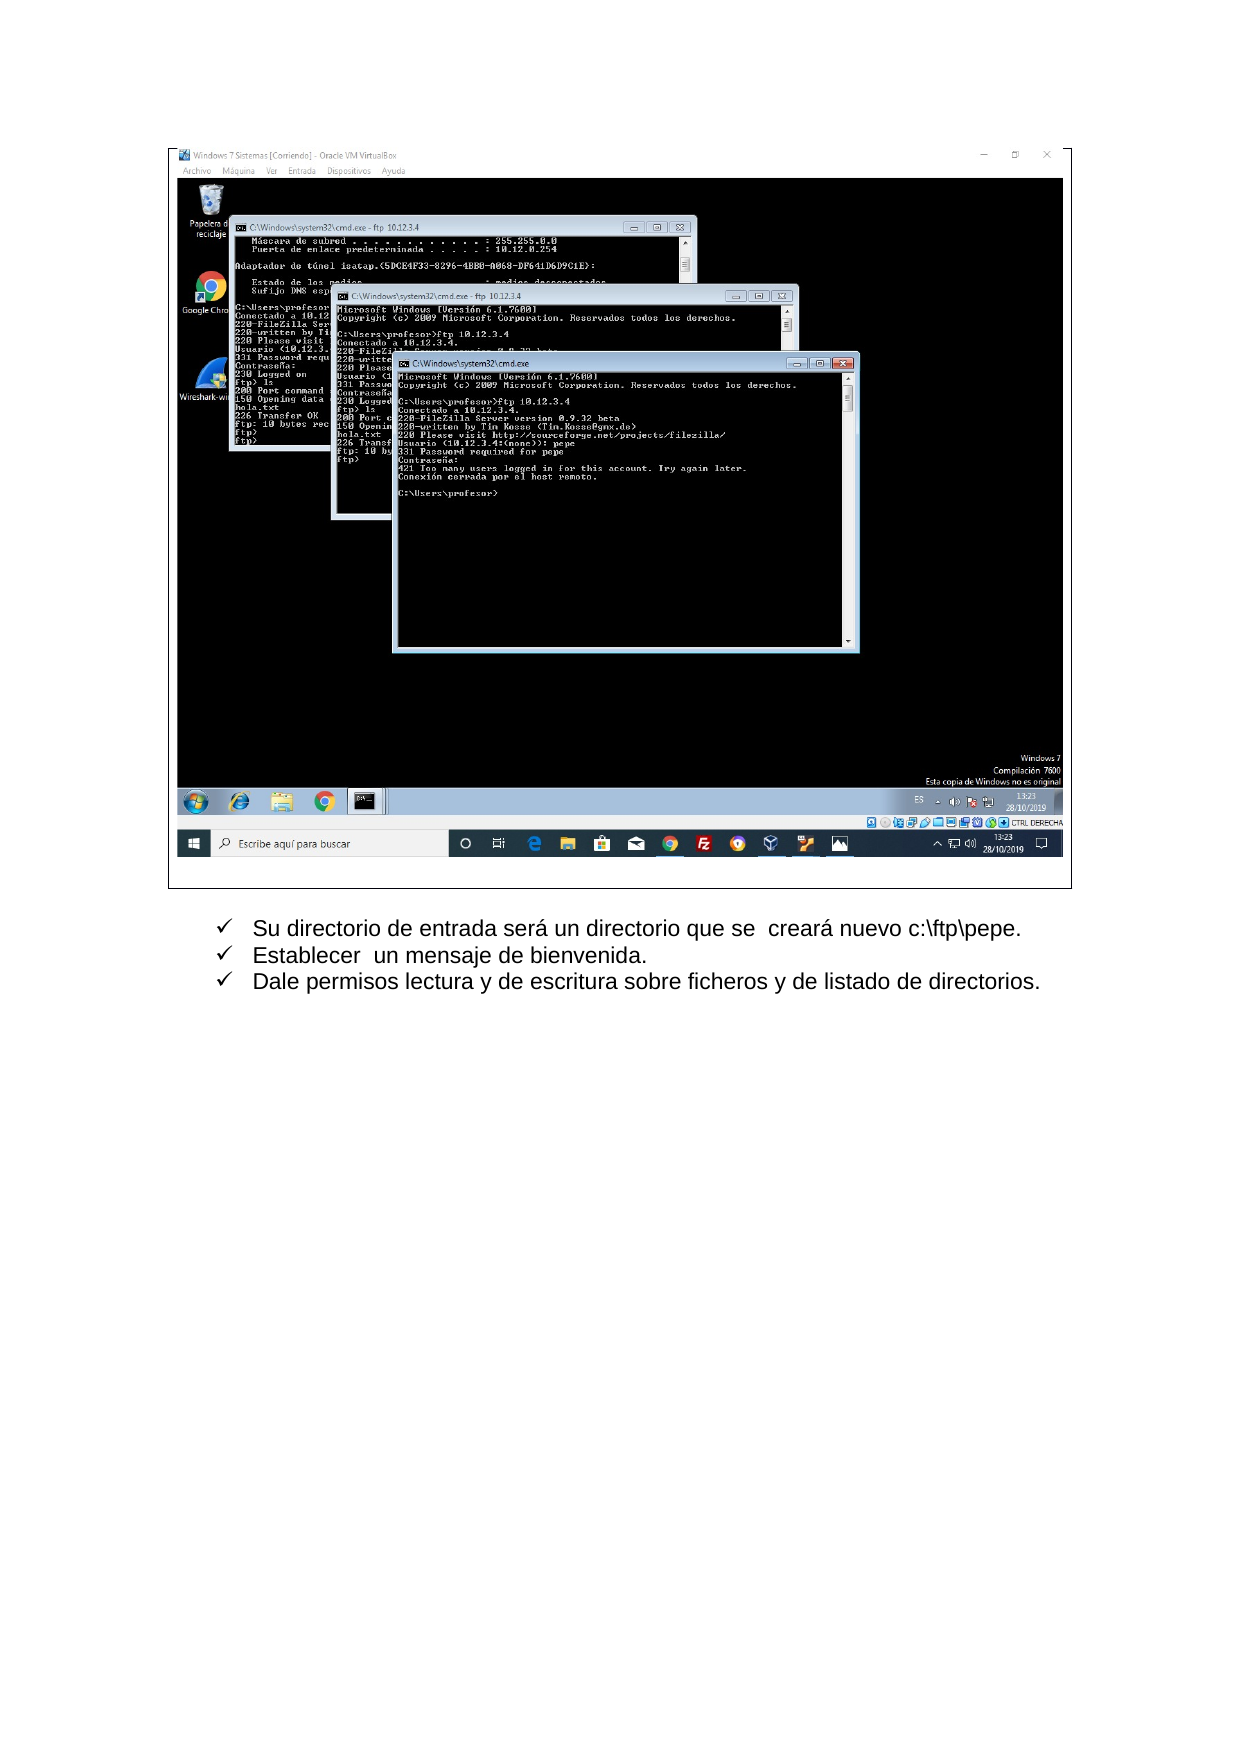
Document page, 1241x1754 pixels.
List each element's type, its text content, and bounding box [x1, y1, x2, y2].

list Su directorio de entrada será un directorio que se creará nuevo c:\ftp\pepe. [215, 915, 1063, 942]
list Establecer un mensaje de bienvenida. [215, 942, 1063, 968]
picture [177, 147, 1063, 857]
list Dale permisos lectura y de escritura sobre ficheros y de listado de directorios. [215, 968, 1063, 994]
